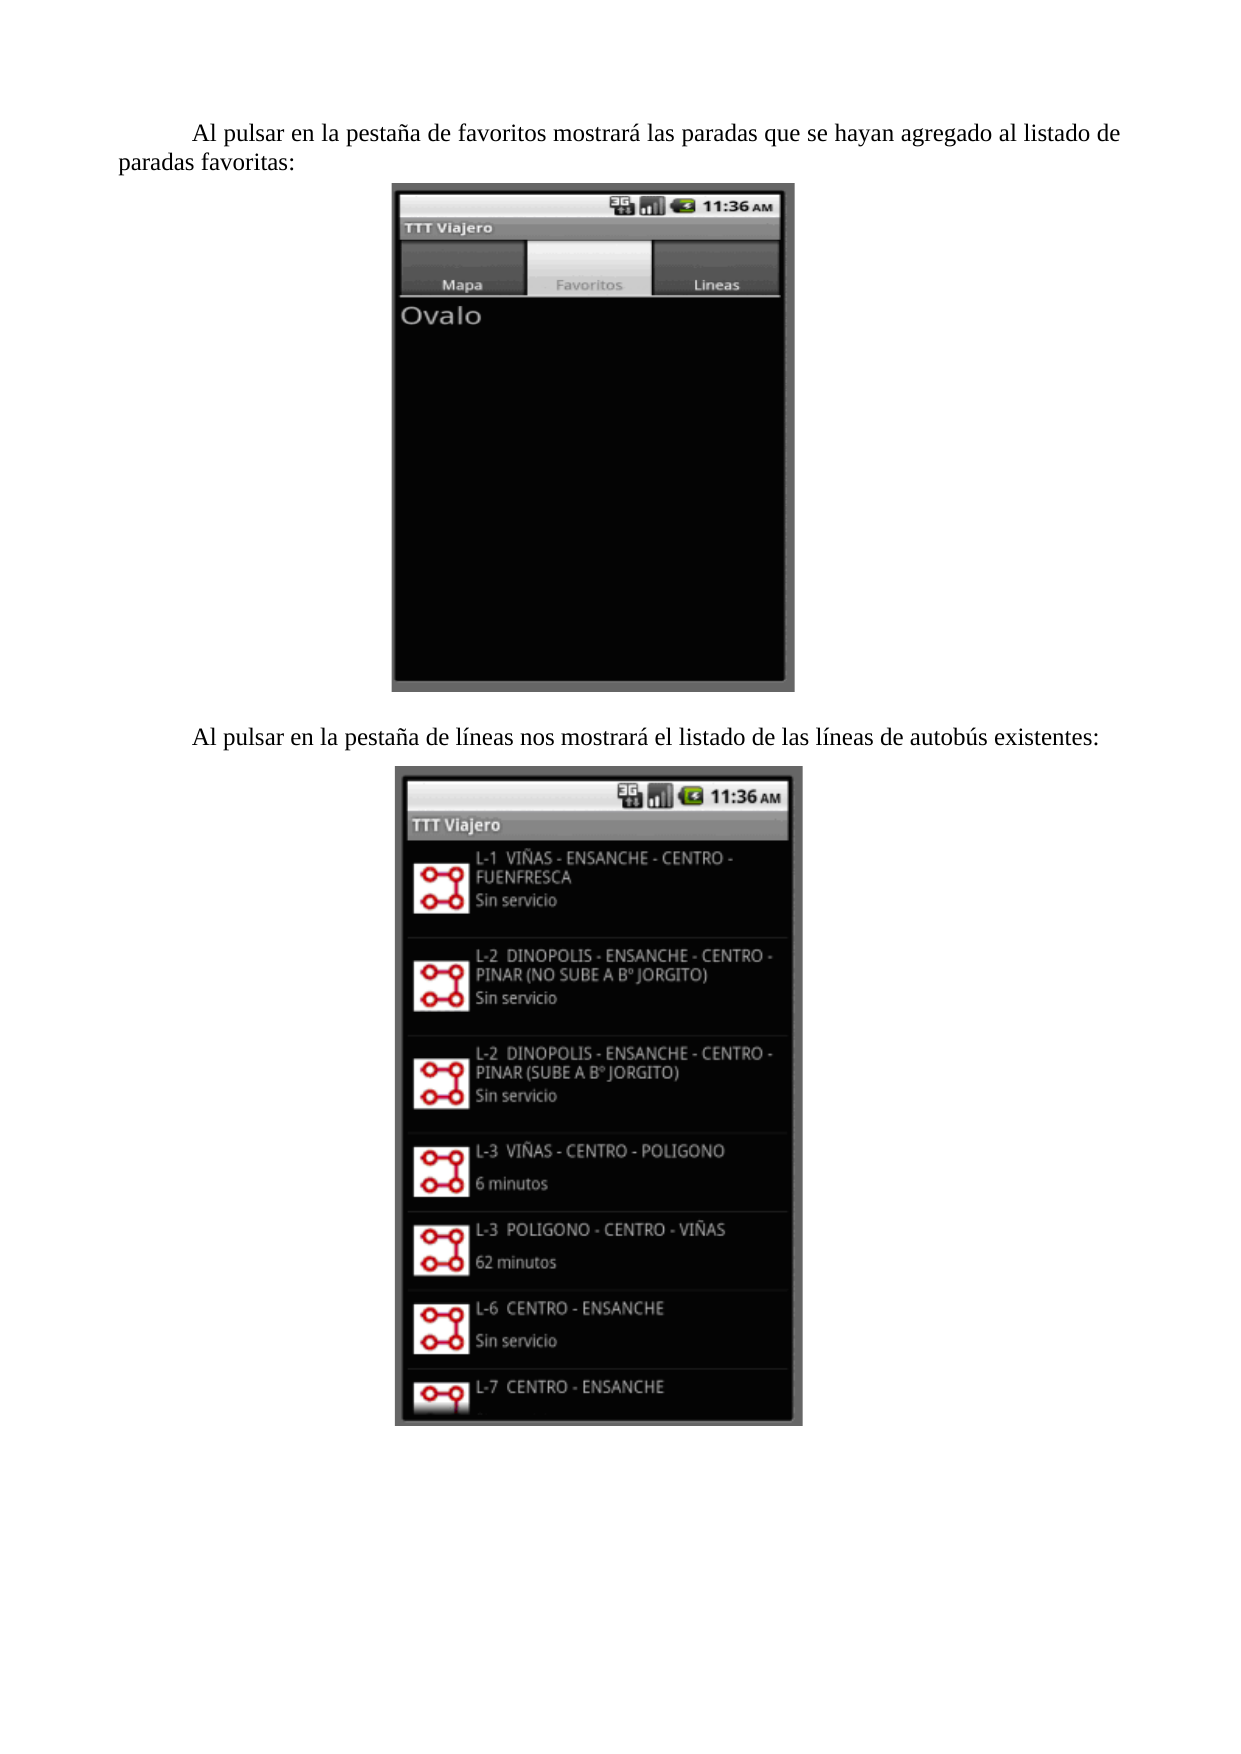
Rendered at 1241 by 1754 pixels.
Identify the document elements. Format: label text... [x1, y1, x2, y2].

picture [391, 183, 795, 692]
picture [394, 766, 803, 1426]
text Al pulsar en la pestaña de líneas nos mostrará el listado de las líneas de autobús existentes: [118, 722, 1122, 751]
text Al pulsar en la pestaña de favoritos mostrará las paradas que se hayan agregado al listado de paradas favoritas: [118, 118, 1122, 176]
